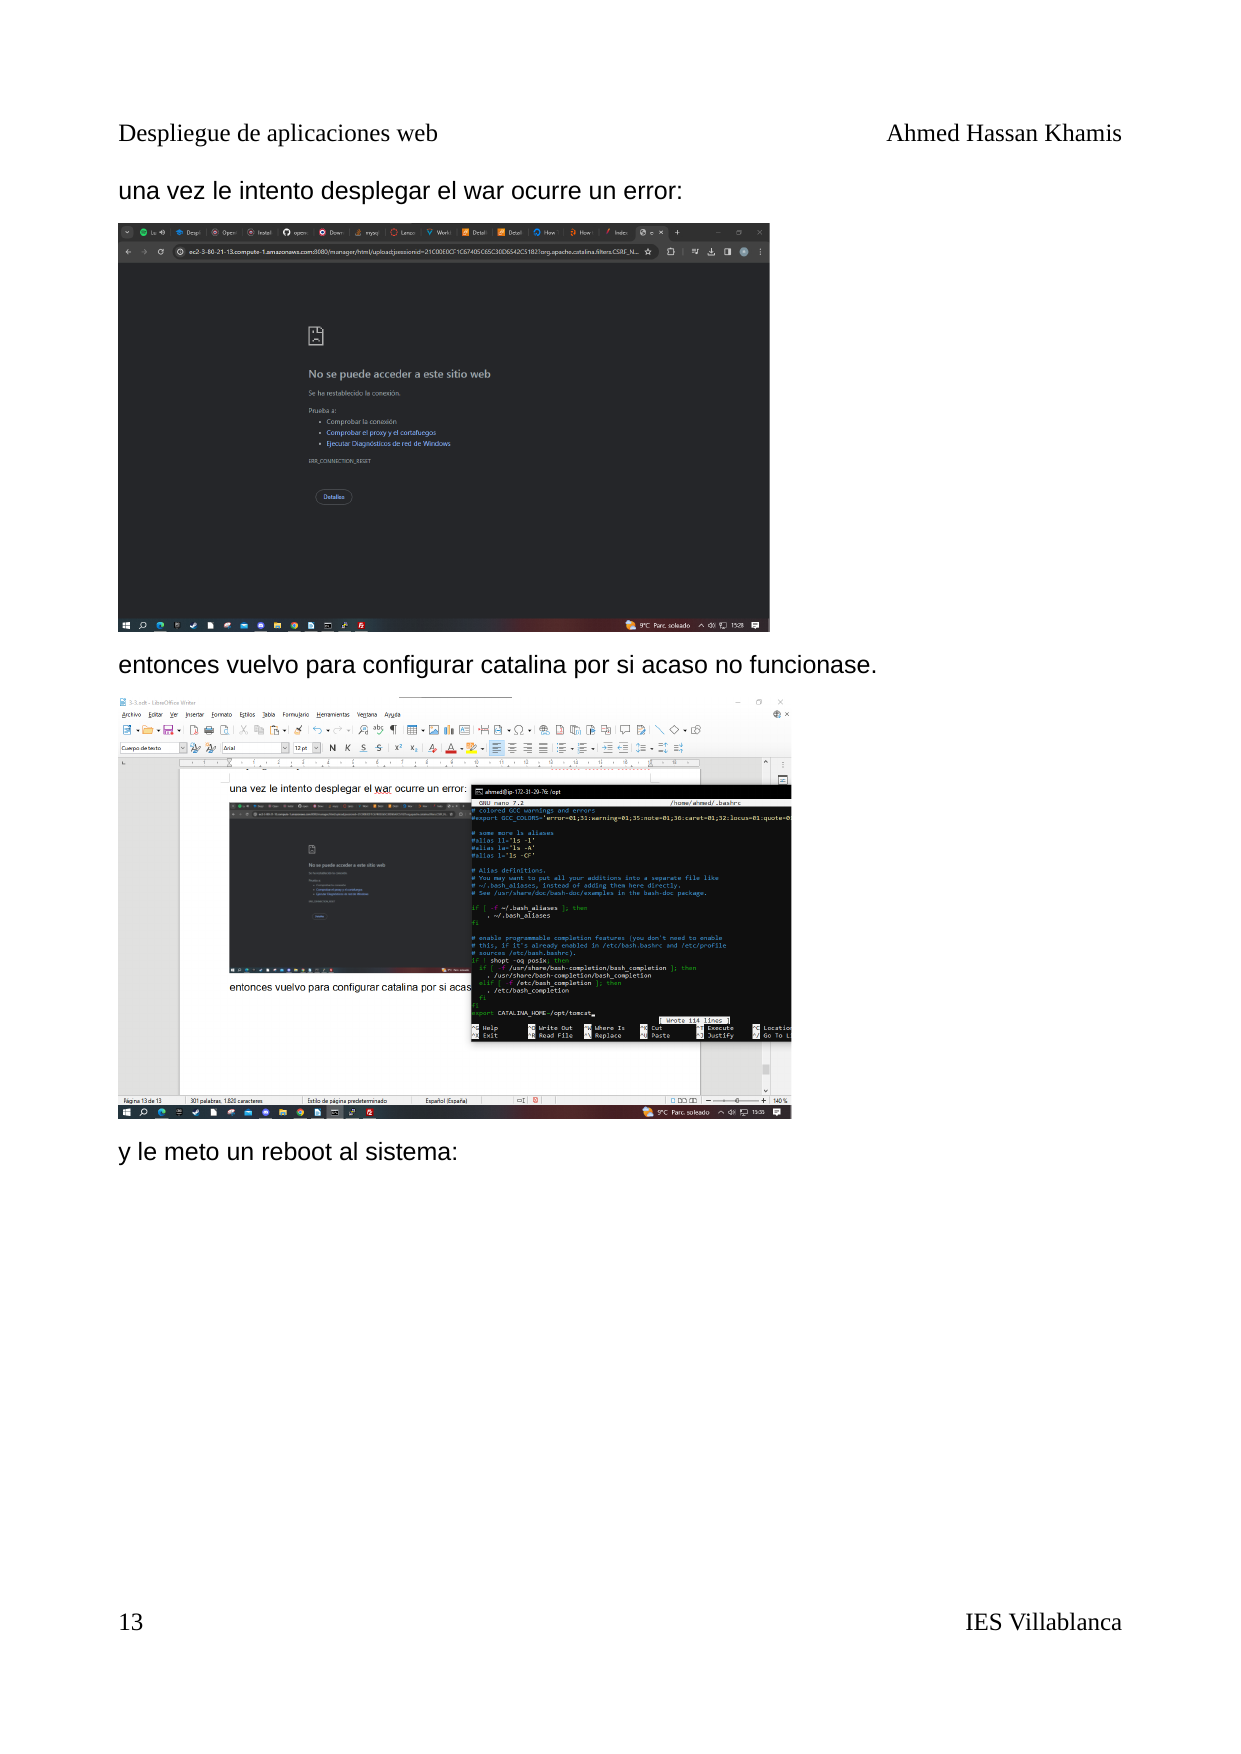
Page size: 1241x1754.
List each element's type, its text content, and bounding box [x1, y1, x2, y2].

picture [118, 223, 770, 632]
picture [118, 697, 792, 1119]
text entonces vuelvo para configurar catalina por si acaso no funcionase. [118, 650, 1122, 679]
text y le meto un reboot al sistema: [118, 1137, 1122, 1166]
text una vez le intento desplegar el war ocurre un error: [118, 176, 1122, 205]
